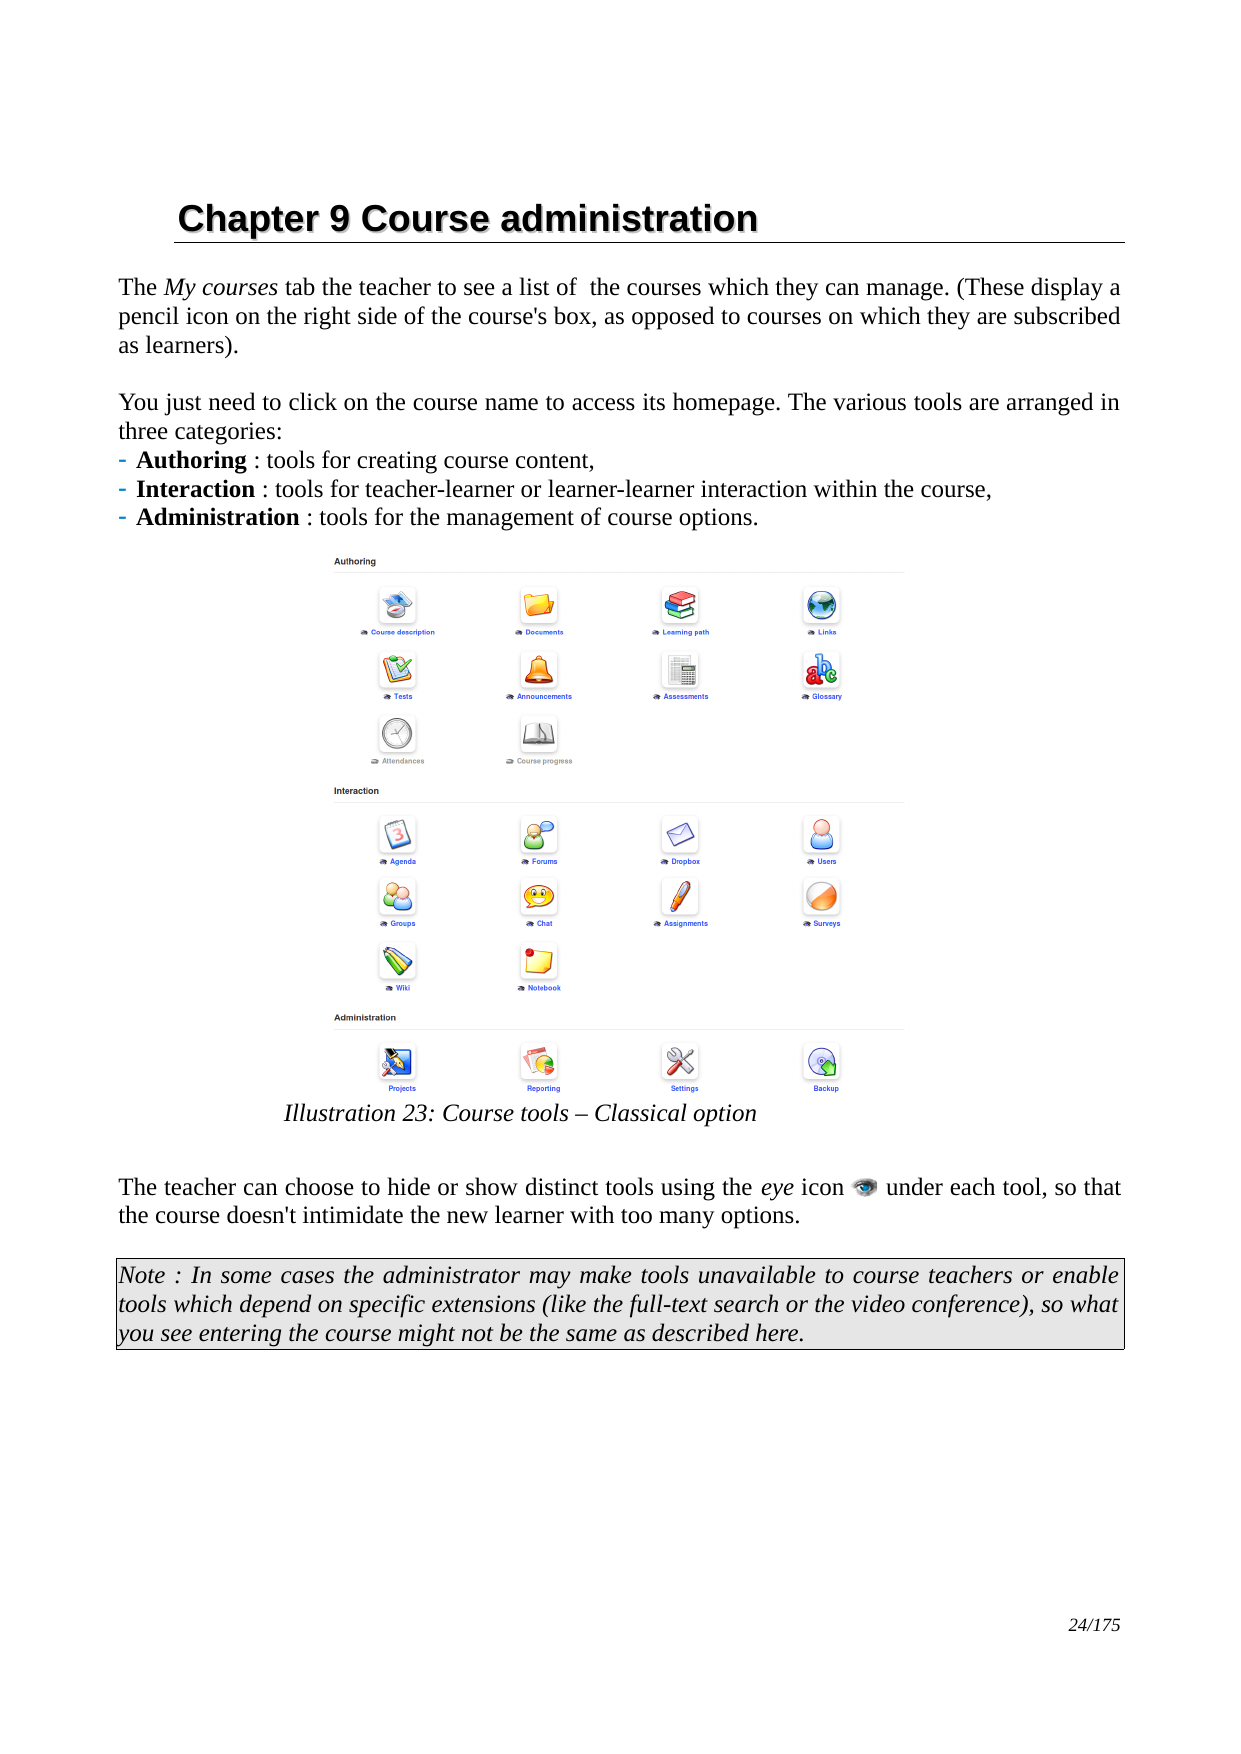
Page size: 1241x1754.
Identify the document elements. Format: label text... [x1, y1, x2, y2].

text The My courses tab the teacher to see a list of the courses which they can manage. (These display a pencil icon on the right side of the course's box, as opposed to courses on which they are subscribed as learners). [118, 272, 1122, 359]
text Illustration 23: Course tools – Classical option [283, 564, 955, 1127]
text The teacher can choose to hide or show distinct tools using the eye icon under each tool, so that the course doesn't intimidate the new learner with too many options. [118, 1172, 1122, 1229]
text You just need to click on the course name to access its homepage. The various tools are arranged in three categories: [118, 387, 1122, 445]
list Authoring : tools for creating course content, [118, 445, 1122, 474]
list Interaction : tools for teacher-learner or learner-learner interaction within the course, [118, 474, 1122, 502]
subtitle Course administration [174, 193, 1125, 242]
list Administration : tools for the management of course options. [118, 502, 1122, 531]
picture [850, 1171, 878, 1203]
picture [328, 552, 910, 1098]
text Note : In some cases the administrator may make tools unavailable to course teachers or enable tools which depend on specific extensions (like the full-text search or the video conference), so what you see entering the course might not be the same as described here. [117, 1259, 1124, 1349]
